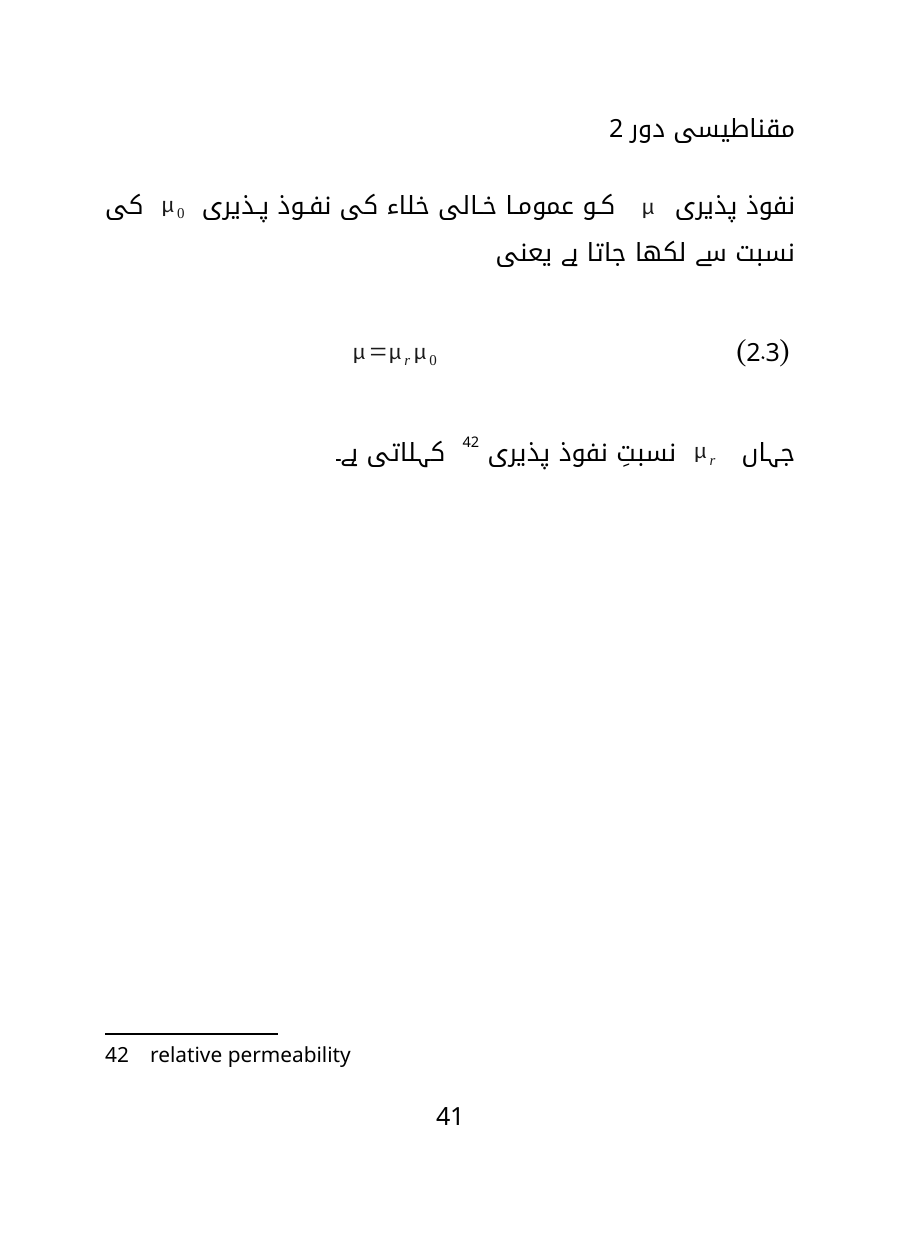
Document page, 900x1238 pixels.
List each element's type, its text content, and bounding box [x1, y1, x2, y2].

text جہاں نسبتِ نفوذ پذیری کہلاتی ہے۔ [105, 429, 795, 477]
text relative permeability [105, 1040, 795, 1068]
text نفوذ پذیری کو عموما خالی خلاء کی نفوذ پذیریکی نسبت سے لکھا جاتا ہے یعنی [105, 182, 795, 277]
table_header (2.3) [675, 324, 795, 395]
table_header [105, 324, 675, 395]
